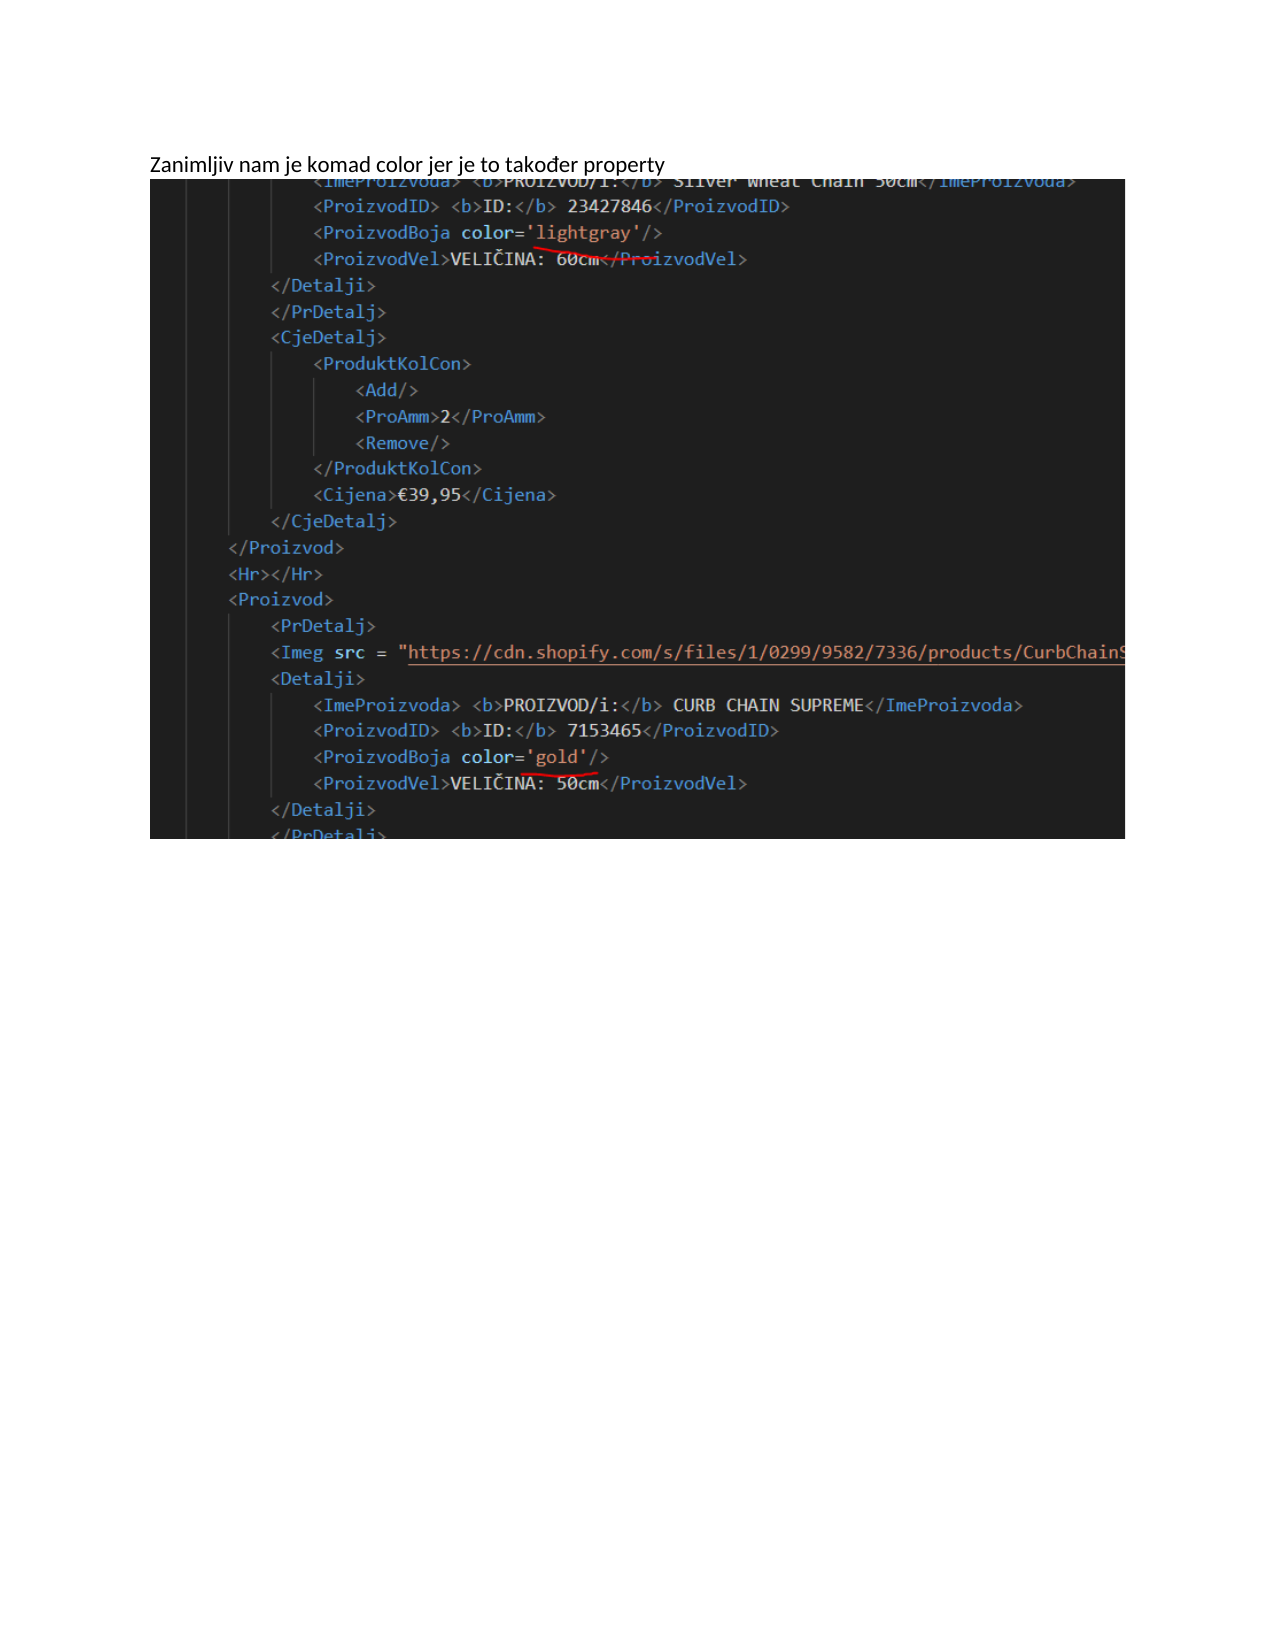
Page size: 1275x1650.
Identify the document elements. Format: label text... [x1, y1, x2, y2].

text Zanimljiv nam je komad color jer je to također property [150, 150, 1125, 179]
